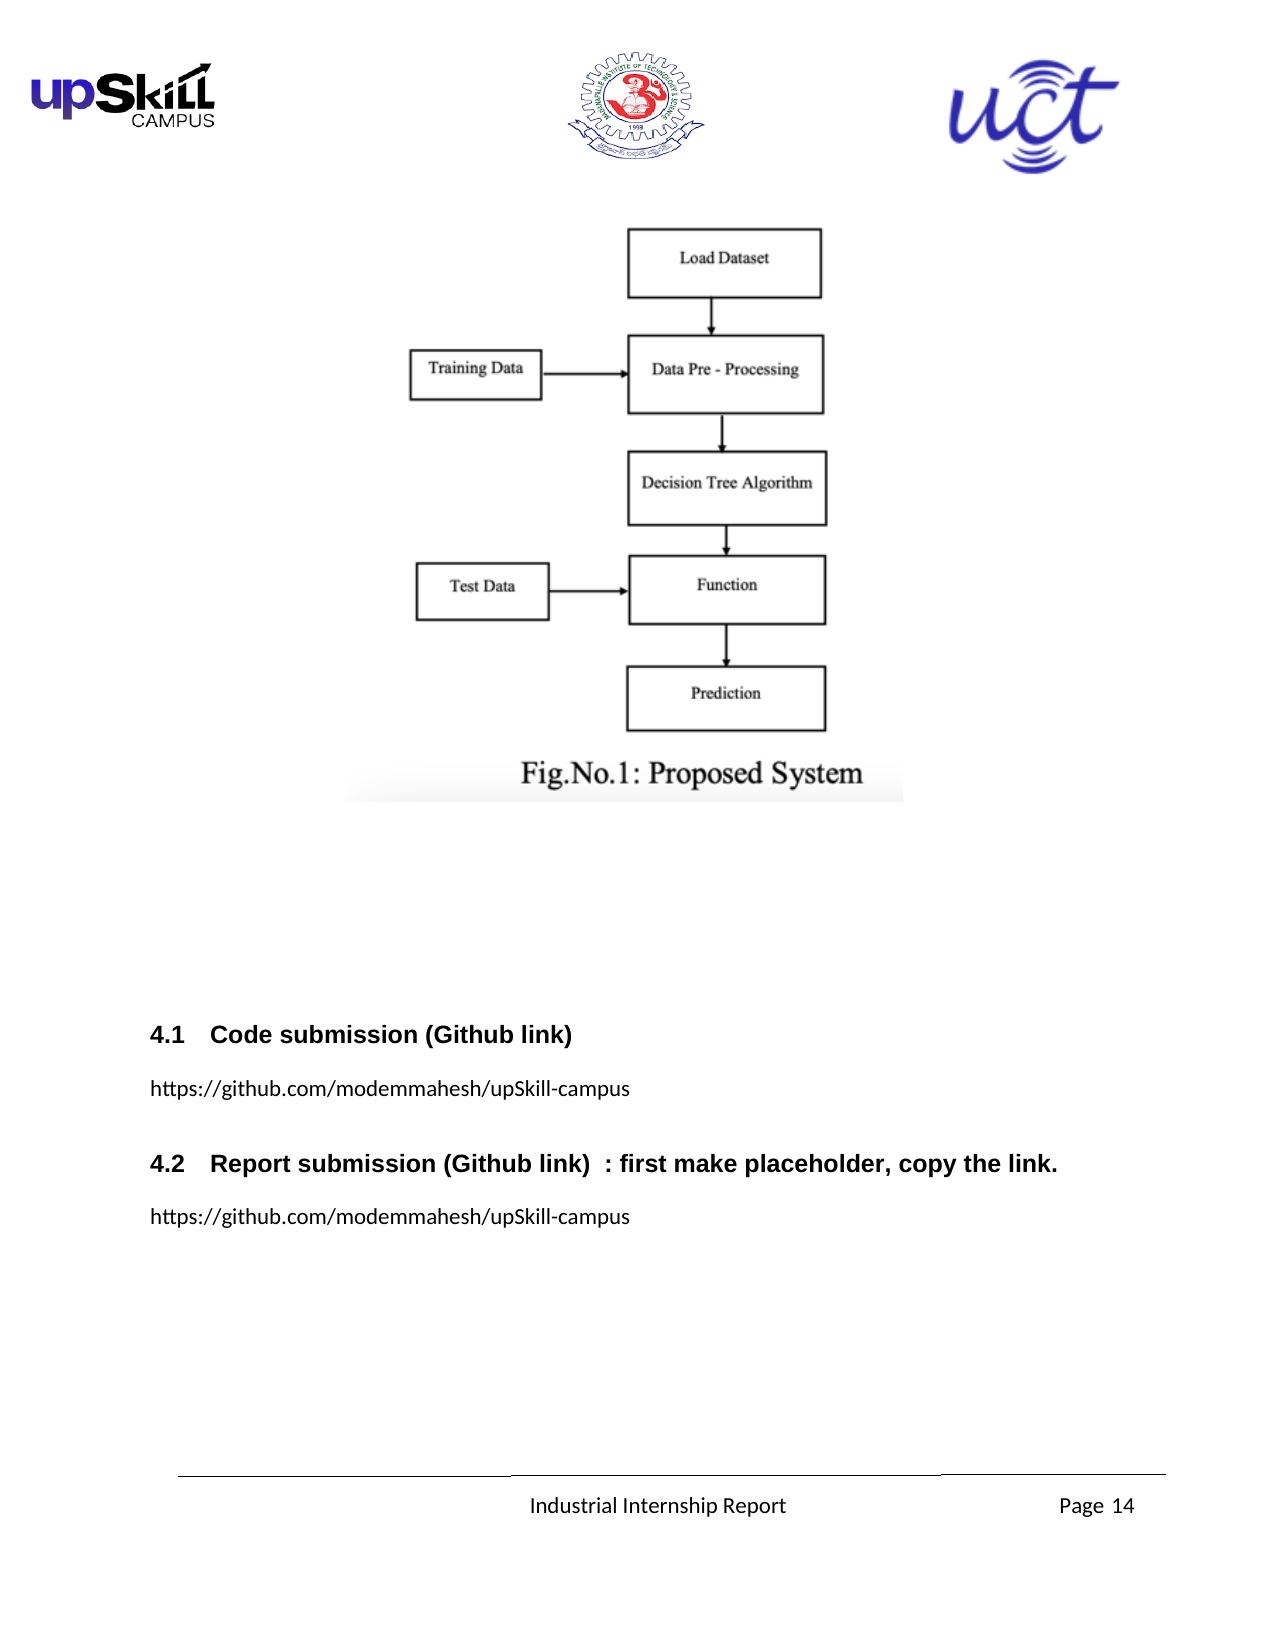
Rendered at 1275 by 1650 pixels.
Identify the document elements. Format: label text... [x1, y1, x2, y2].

subtitle Report submission (Github link) : first make placeholder, copy the link. [150, 1152, 1134, 1177]
text https://github.com/modemmahesh/upSkill-campus [150, 1202, 1134, 1230]
text https://github.com/modemmahesh/upSkill-campus [150, 1074, 1134, 1102]
subtitle Code submission (Github link) [150, 1024, 1134, 1049]
